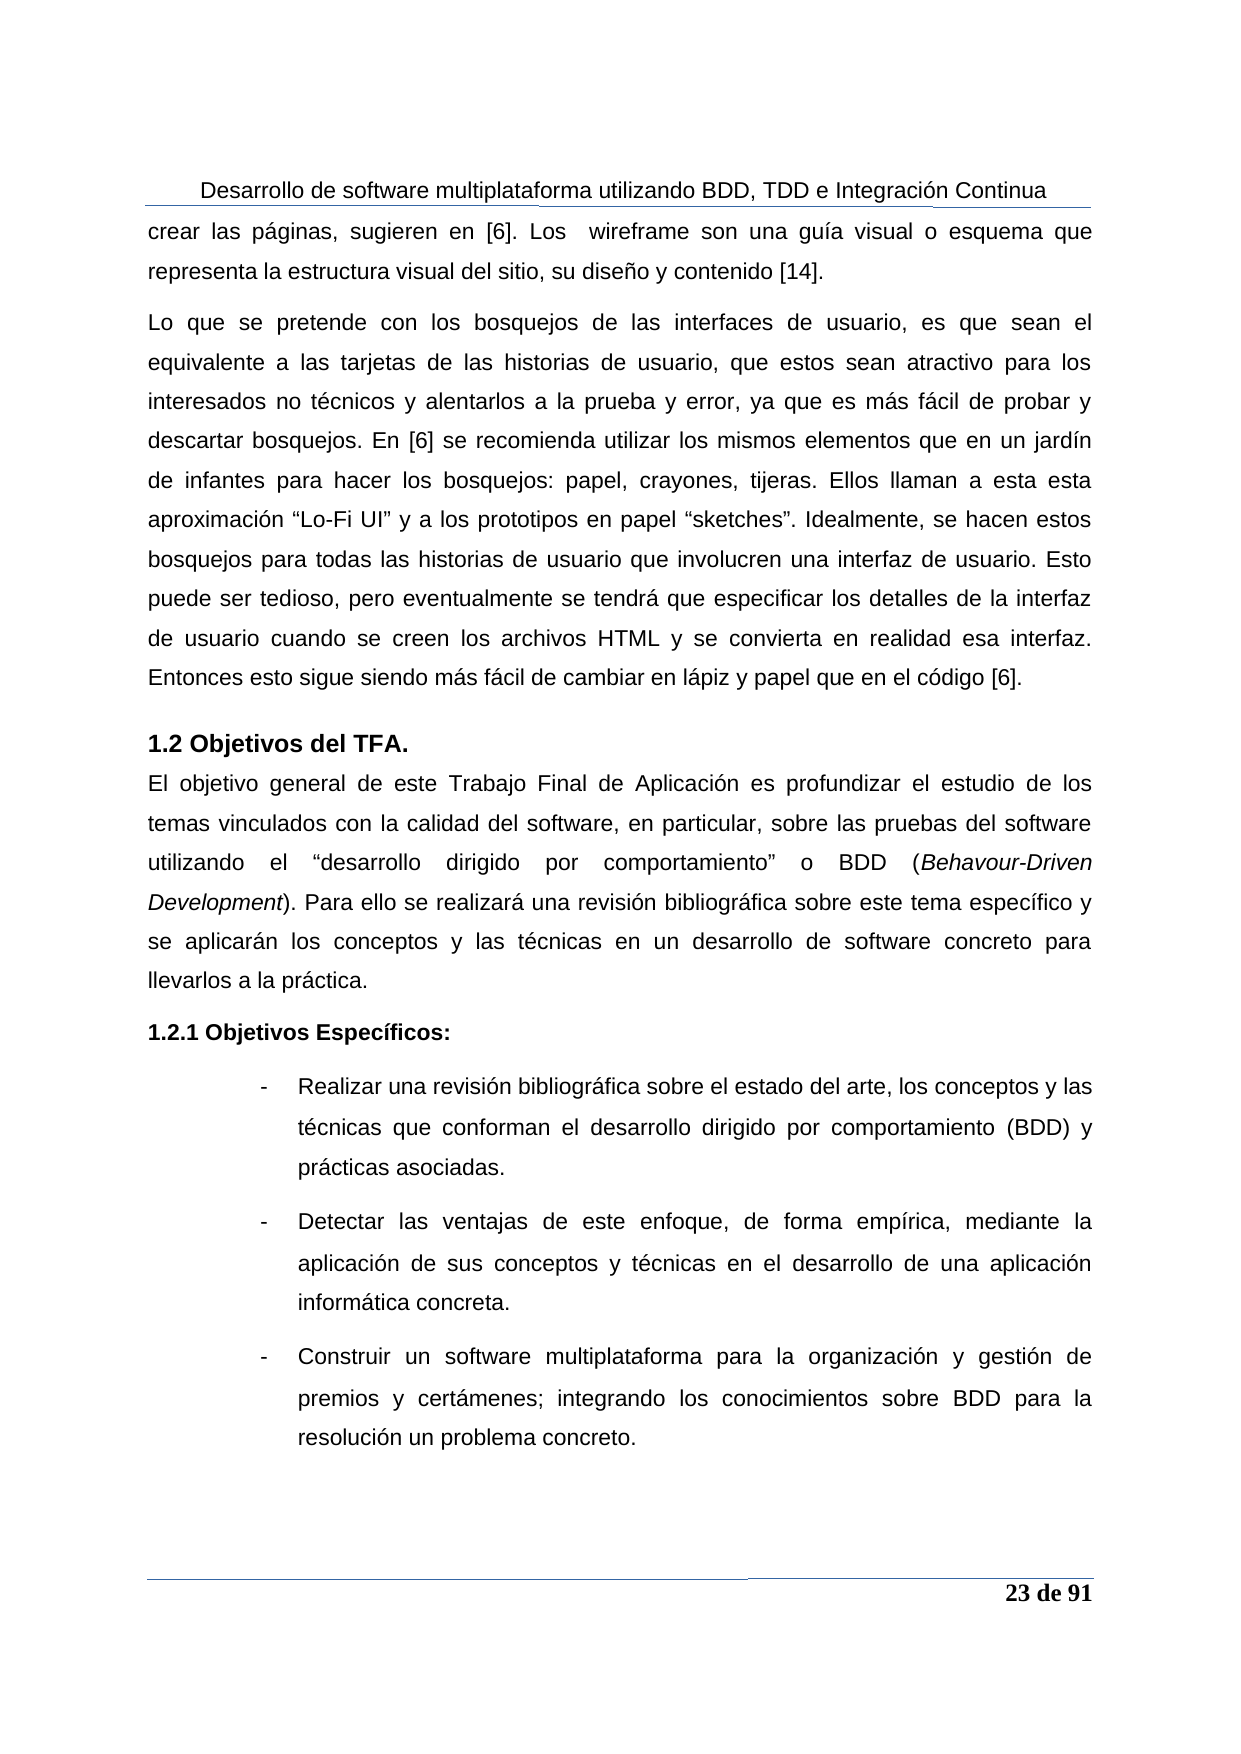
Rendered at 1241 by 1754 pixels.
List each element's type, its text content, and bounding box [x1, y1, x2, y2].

list Realizar una revisión bibliográfica sobre el estado del arte, los conceptos y las técnicas que conforman el desarrollo dirigido por comportamiento (BDD) y prácticas asociadas. [260, 1070, 1093, 1180]
subtitle 1.2 Objetivos del TFA. [148, 729, 1093, 758]
text Lo que se pretende con los bosquejos de las interfaces de usuario, es que sean el equivalente a las tarjetas de las historias de usuario, que estos sean atractivo para los interesados no técnicos y alentarlos a la prueba y error, ya que es más fácil de probar y descartar bosquejos. En [6] se recomienda utilizar los mismos elementos que en un jardín de infantes para hacer los bosquejos: papel, crayones, tijeras. Ellos llaman a esta esta aproximación “Lo-Fi UI” y a los prototipos en papel “sketches”. Idealmente, se hacen estos bosquejos para todas las historias de usuario que involucren una interfaz de usuario. Esto puede ser tedioso, pero eventualmente se tendrá que especificar los detalles de la interfaz de usuario cuando se creen los archivos HTML y se convierta en realidad esa interfaz. Entonces esto sigue siendo más fácil de cambiar en lápiz y papel que en el código [6]. [148, 309, 1093, 691]
list Detectar las ventajas de este enfoque, de forma empírica, mediante la aplicación de sus conceptos y técnicas en el desarrollo de una aplicación informática concreta. [260, 1205, 1093, 1315]
text 1.2.1 Objetivos Específicos: [148, 1019, 1093, 1045]
text El objetivo general de este Trabajo Final de Aplicación es profundizar el estudio de los temas vinculados con la calidad del software, en particular, sobre las pruebas del software utilizando el “desarrollo dirigido por comportamiento” o BDD (Behavour-Driven Development). Para ello se realizará una revisión bibliográfica sobre este tema específico y se aplicarán los conceptos y las técnicas en un desarrollo de software concreto para llevarlos a la práctica. [148, 770, 1093, 994]
list Construir un software multiplataforma para la organización y gestión de premios y certámenes; integrando los conocimientos sobre BDD para la resolución un problema concreto. [260, 1340, 1093, 1450]
text crear las páginas, sugieren en [6]. Los wireframe son una guía visual o esquema que representa la estructura visual del sitio, su diseño y contenido [14]. [148, 218, 1093, 284]
